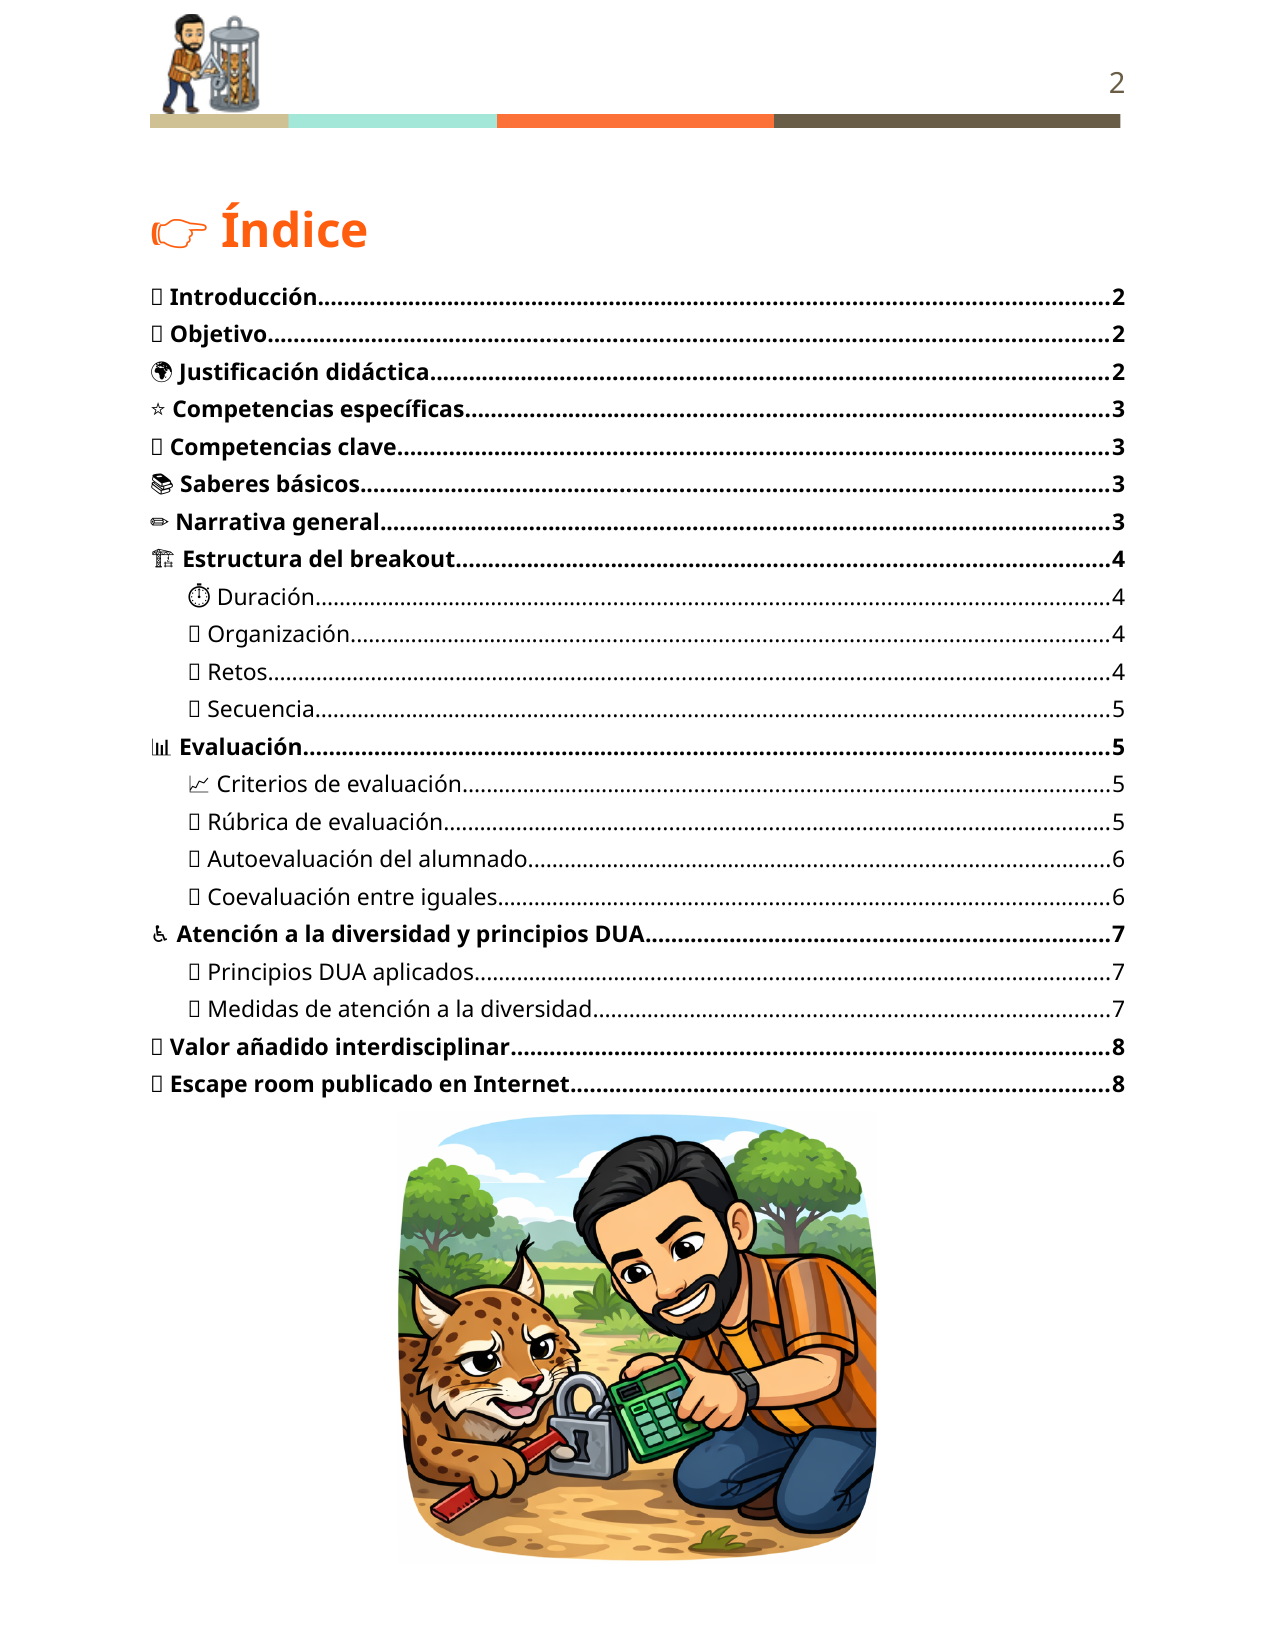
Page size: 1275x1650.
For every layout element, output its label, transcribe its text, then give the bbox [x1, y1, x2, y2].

text 👥 Organización 4 [187, 618, 1125, 649]
text 📚 Saberes básicos 3 [150, 468, 1125, 499]
text 🔐 Retos 4 [187, 656, 1125, 687]
text 📈 Criterios de evaluación 5 [187, 768, 1125, 799]
text 🏗️ Estructura del breakout 4 [150, 543, 1125, 574]
text 🧩 Principios DUA aplicados 7 [187, 956, 1125, 987]
text ⭐ Competencias específicas 3 [150, 393, 1125, 424]
text ⏱️ Duración 4 [187, 581, 1125, 612]
text 🧩 Secuencia 5 [187, 693, 1125, 724]
text 🧠 Autoevaluación del alumnado 6 [187, 843, 1125, 874]
text ♿ Atención a la diversidad y principios DUA 7 [150, 918, 1125, 949]
text 🧩 Escape room publicado en Internet 8 [150, 1068, 1125, 1099]
text 🐾 Introducción 2 [150, 281, 1125, 312]
picture [150, 14, 1121, 128]
text 🎯 Objetivo 2 [150, 318, 1125, 349]
text 👥 Coevaluación entre iguales 6 [187, 881, 1125, 912]
text 🔧 Medidas de atención a la diversidad 7 [187, 993, 1125, 1024]
text 🌿 Valor añadido interdisciplinar 8 [150, 1031, 1125, 1062]
text 👉 Índice [150, 196, 1125, 261]
text 📊 Evaluación 5 [150, 731, 1125, 762]
text ✏️ Narrativa general 3 [150, 506, 1125, 537]
text 🔑 Competencias clave 3 [150, 431, 1125, 462]
picture [397, 1111, 877, 1564]
text 🧭 Rúbrica de evaluación 5 [187, 806, 1125, 837]
text 🌍 Justificación didáctica 2 [150, 356, 1125, 387]
